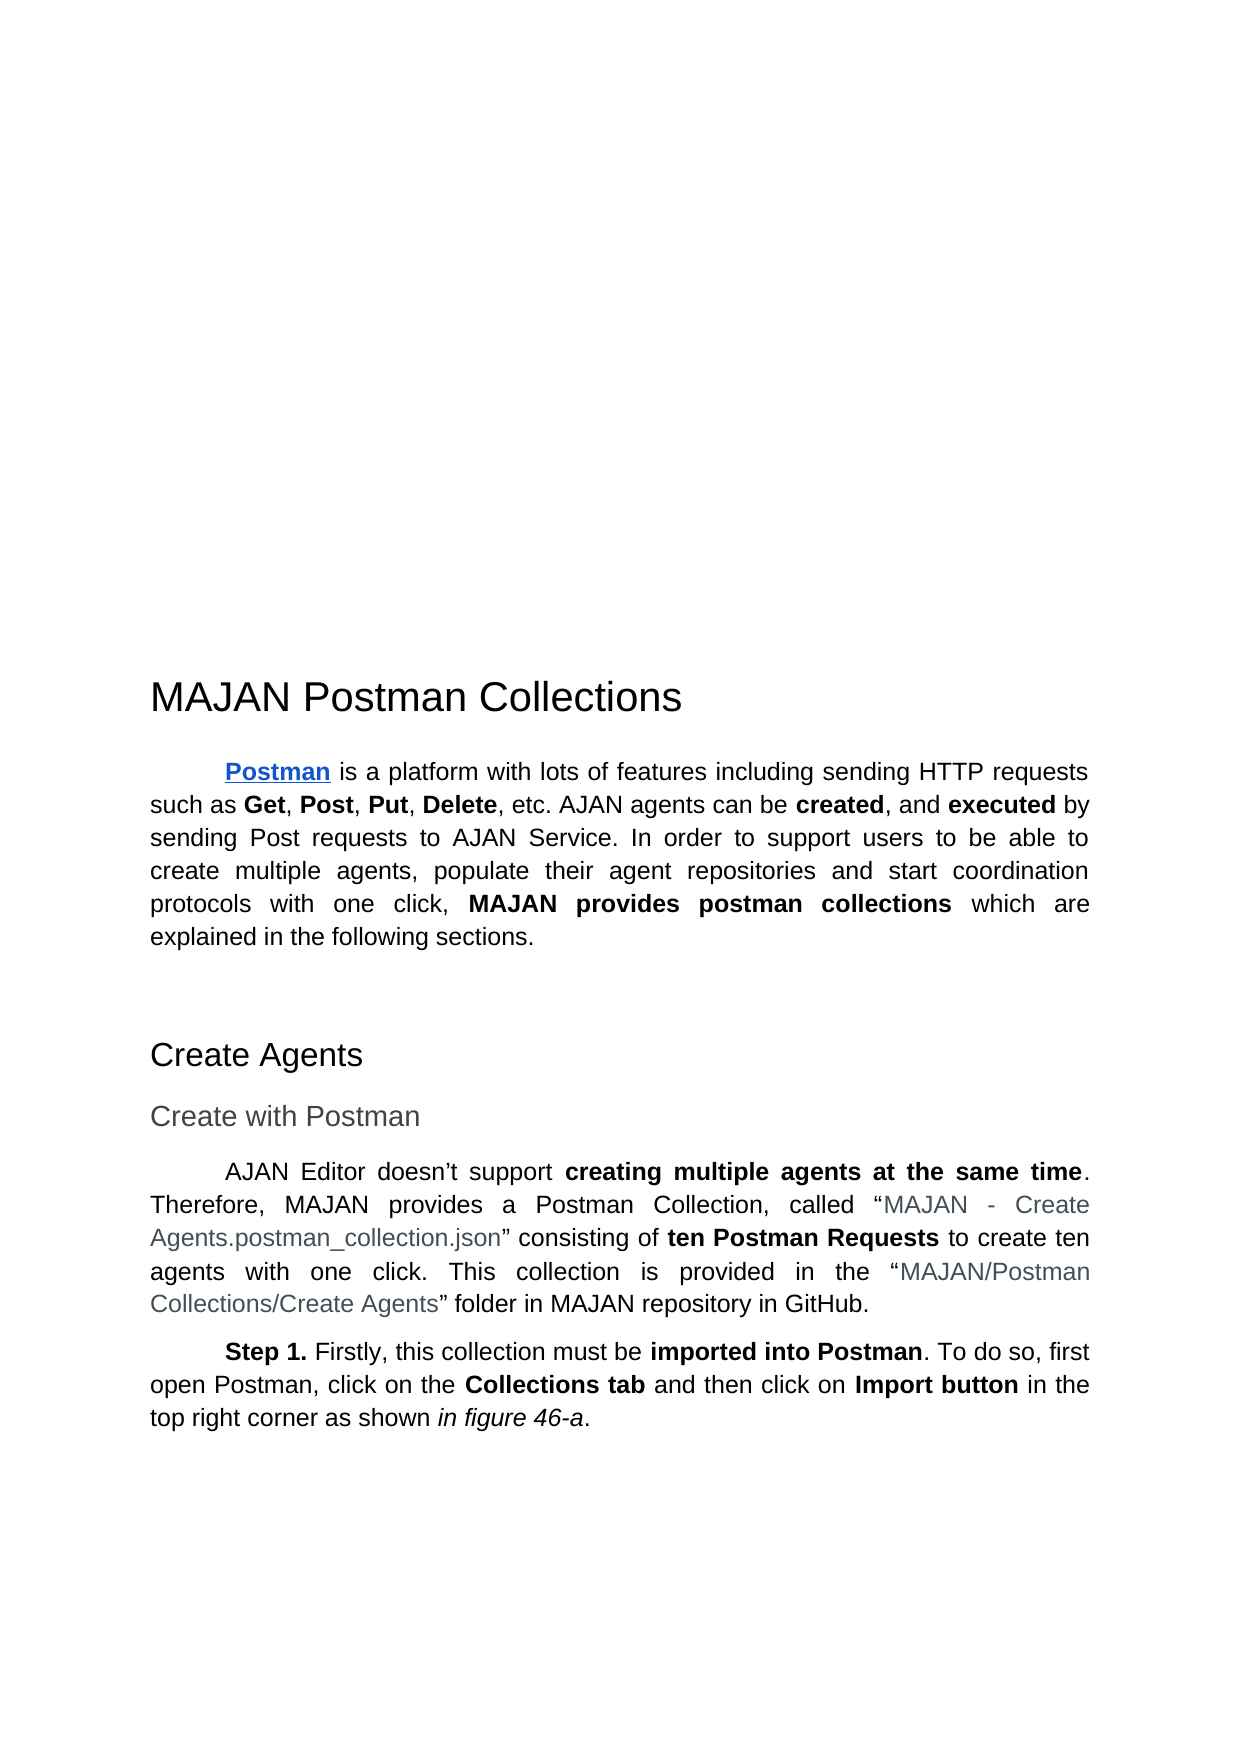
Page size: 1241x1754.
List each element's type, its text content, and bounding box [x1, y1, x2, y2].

subtitle Create with Postman [150, 1099, 1090, 1132]
subtitle MAJAN Postman Collections [150, 672, 1090, 720]
subtitle Create Agents [150, 1035, 1090, 1074]
text AJAN Editor doesn’t support creating multiple agents at the same time. Therefore, MAJAN provides a Postman Collection, called “MAJAN - Create Agents.postman_collection.json” consisting of ten Postman Requests to create ten agents with one click. This collection is provided in the “MAJAN/Postman Collections/Create Agents” folder in MAJAN repository in GitHub. [150, 1157, 1090, 1318]
text Postman is a platform with lots of features including sending HTTP requests such as Get, Post, Put, Delete, etc. AJAN agents can be created, and executed by sending Post requests to AJAN Service. In order to support users to be able to create multiple agents, populate their agent repositories and start coordination protocols with one click, MAJAN provides postman collections which are explained in the following sections. [150, 757, 1090, 951]
text Step 1. Firstly, this collection must be imported into Postman. To do so, first open Postman, click on the Collections tab and then click on Import button in the top right corner as shown in figure 46-a. [150, 1337, 1090, 1432]
